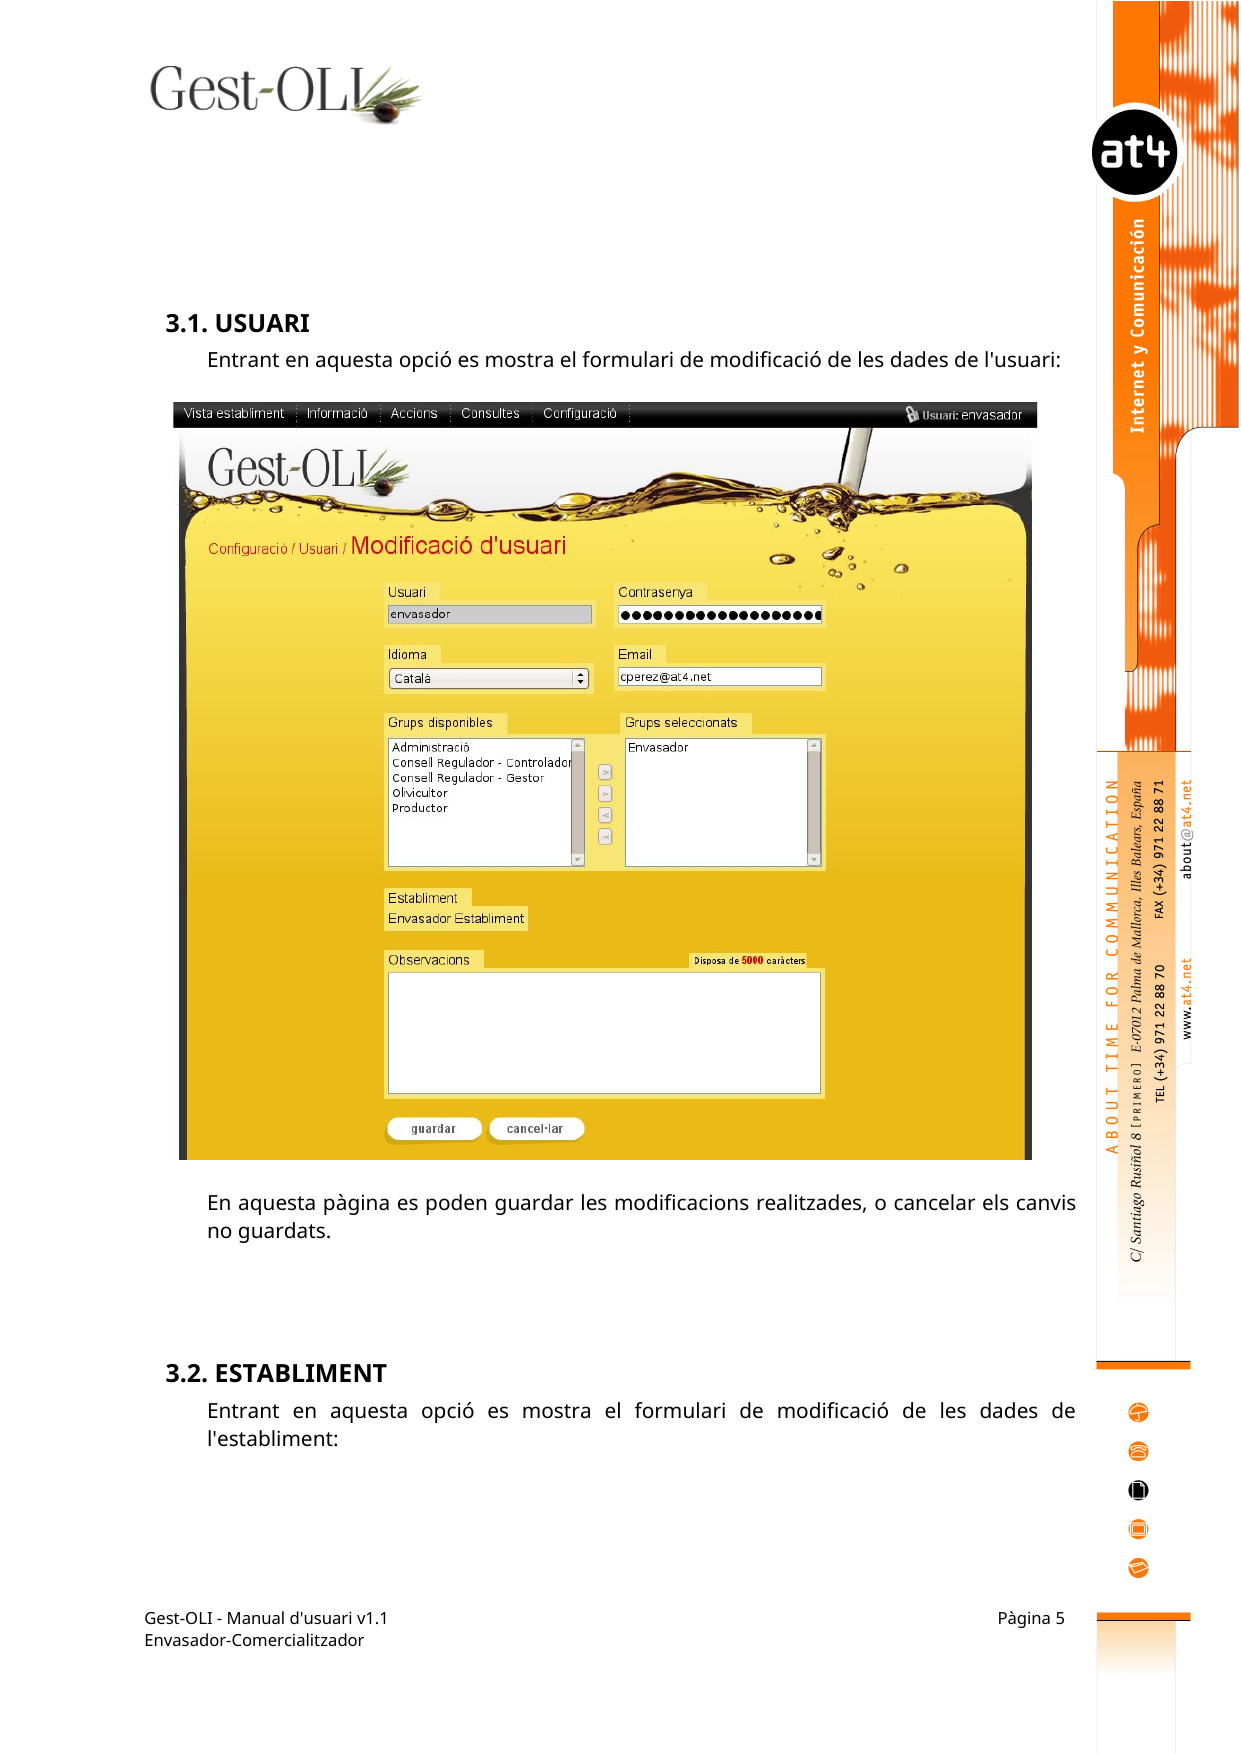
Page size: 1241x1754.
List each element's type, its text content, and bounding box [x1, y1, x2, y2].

picture [149, 66, 423, 126]
list Entrant en aquesta opció es mostra el formulari de modificació de les dades de l'usuari: [207, 346, 1078, 374]
subtitle 3.2. ESTABLIMENT [133, 1355, 1078, 1389]
subtitle 3.1. USUARI [133, 305, 1078, 339]
list Entrant en aquesta opció es mostra el formulari de modificació de les dades de l'establiment: [207, 1396, 1078, 1453]
text En aquesta pàgina es poden guardar les modificacions realitzades, o cancelar els canvis no guardats. [207, 1188, 1078, 1245]
picture [1085, 1, 1239, 1753]
picture [173, 402, 1038, 1160]
